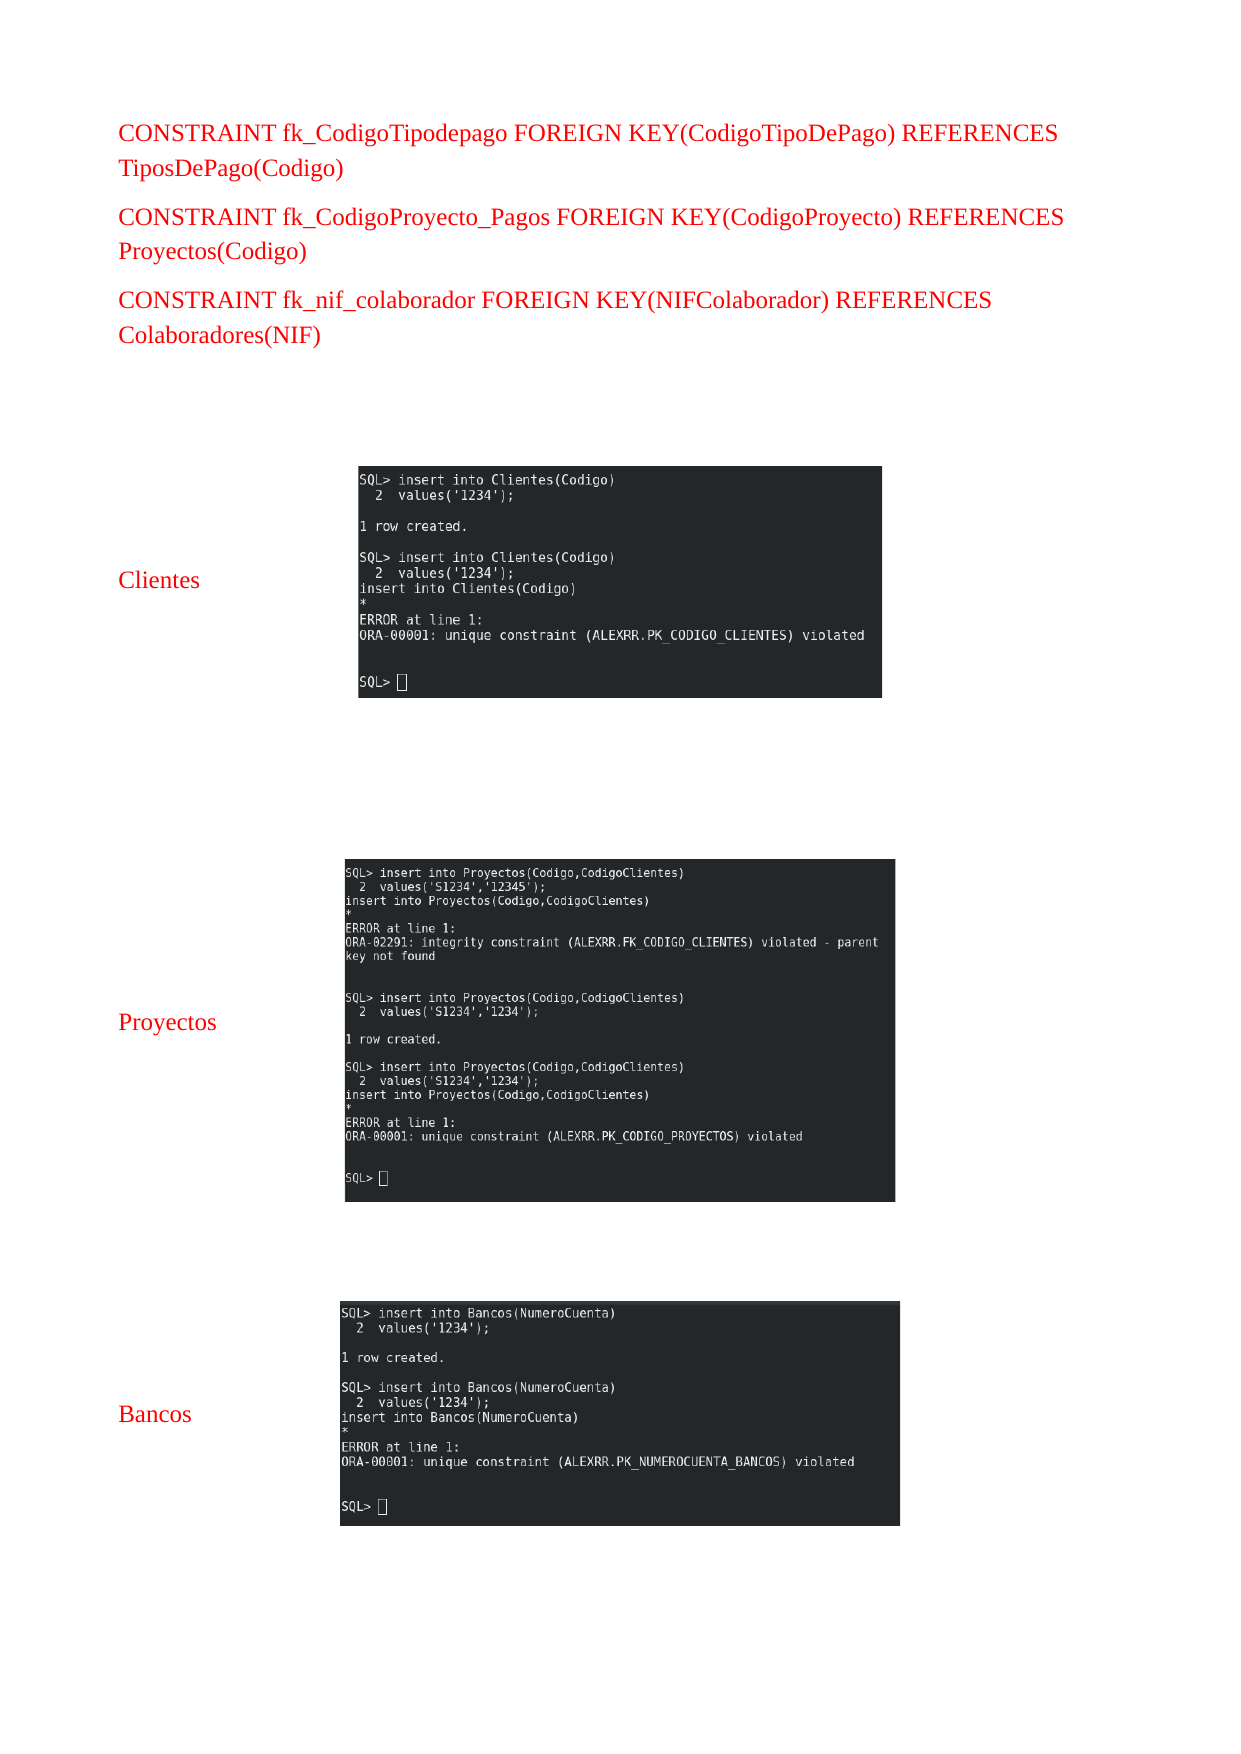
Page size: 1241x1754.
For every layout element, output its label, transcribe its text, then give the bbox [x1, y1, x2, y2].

text Proyectos [118, 1007, 1122, 1035]
text CONSTRAINT fk_nif_colaborador FOREIGN KEY(NIFColaborador) REFERENCES Colaboradores(NIF) [118, 285, 1122, 348]
text Clientes [118, 565, 358, 594]
text Bancos [118, 1399, 1122, 1428]
text CONSTRAINT fk_CodigoProyecto_Pagos FOREIGN KEY(CodigoProyecto) REFERENCES Proyectos(Codigo) [118, 202, 1122, 265]
text CONSTRAINT fk_CodigoTipodepago FOREIGN KEY(CodigoTipoDePago) REFERENCES TiposDePago(Codigo) [118, 118, 1122, 181]
text [359, 565, 1122, 594]
